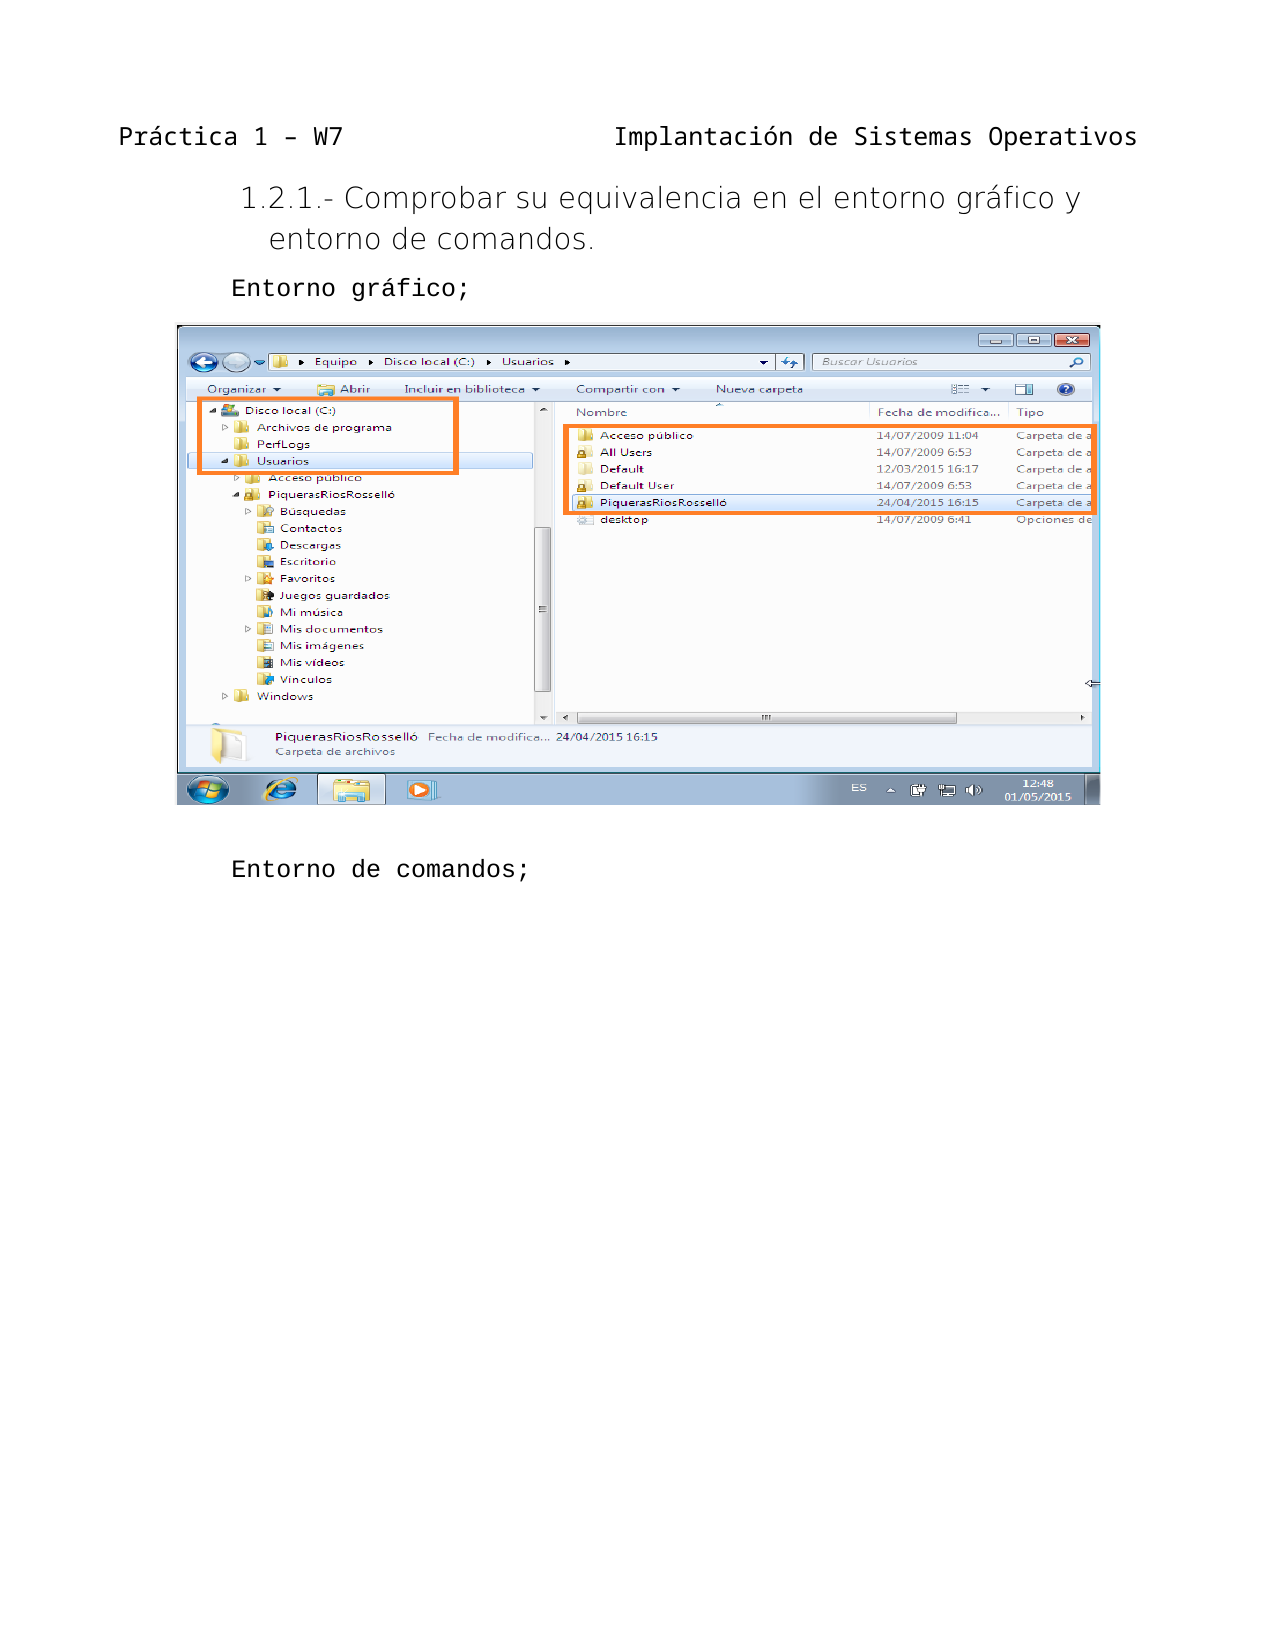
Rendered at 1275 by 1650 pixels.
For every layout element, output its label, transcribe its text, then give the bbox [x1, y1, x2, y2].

text Entorno de comandos; [231, 857, 1157, 885]
text Entorno gráfico; [231, 276, 1157, 304]
picture [174, 322, 1101, 805]
list Comprobar su equivalencia en el entorno gráfico y entorno de comandos. [231, 182, 1157, 256]
